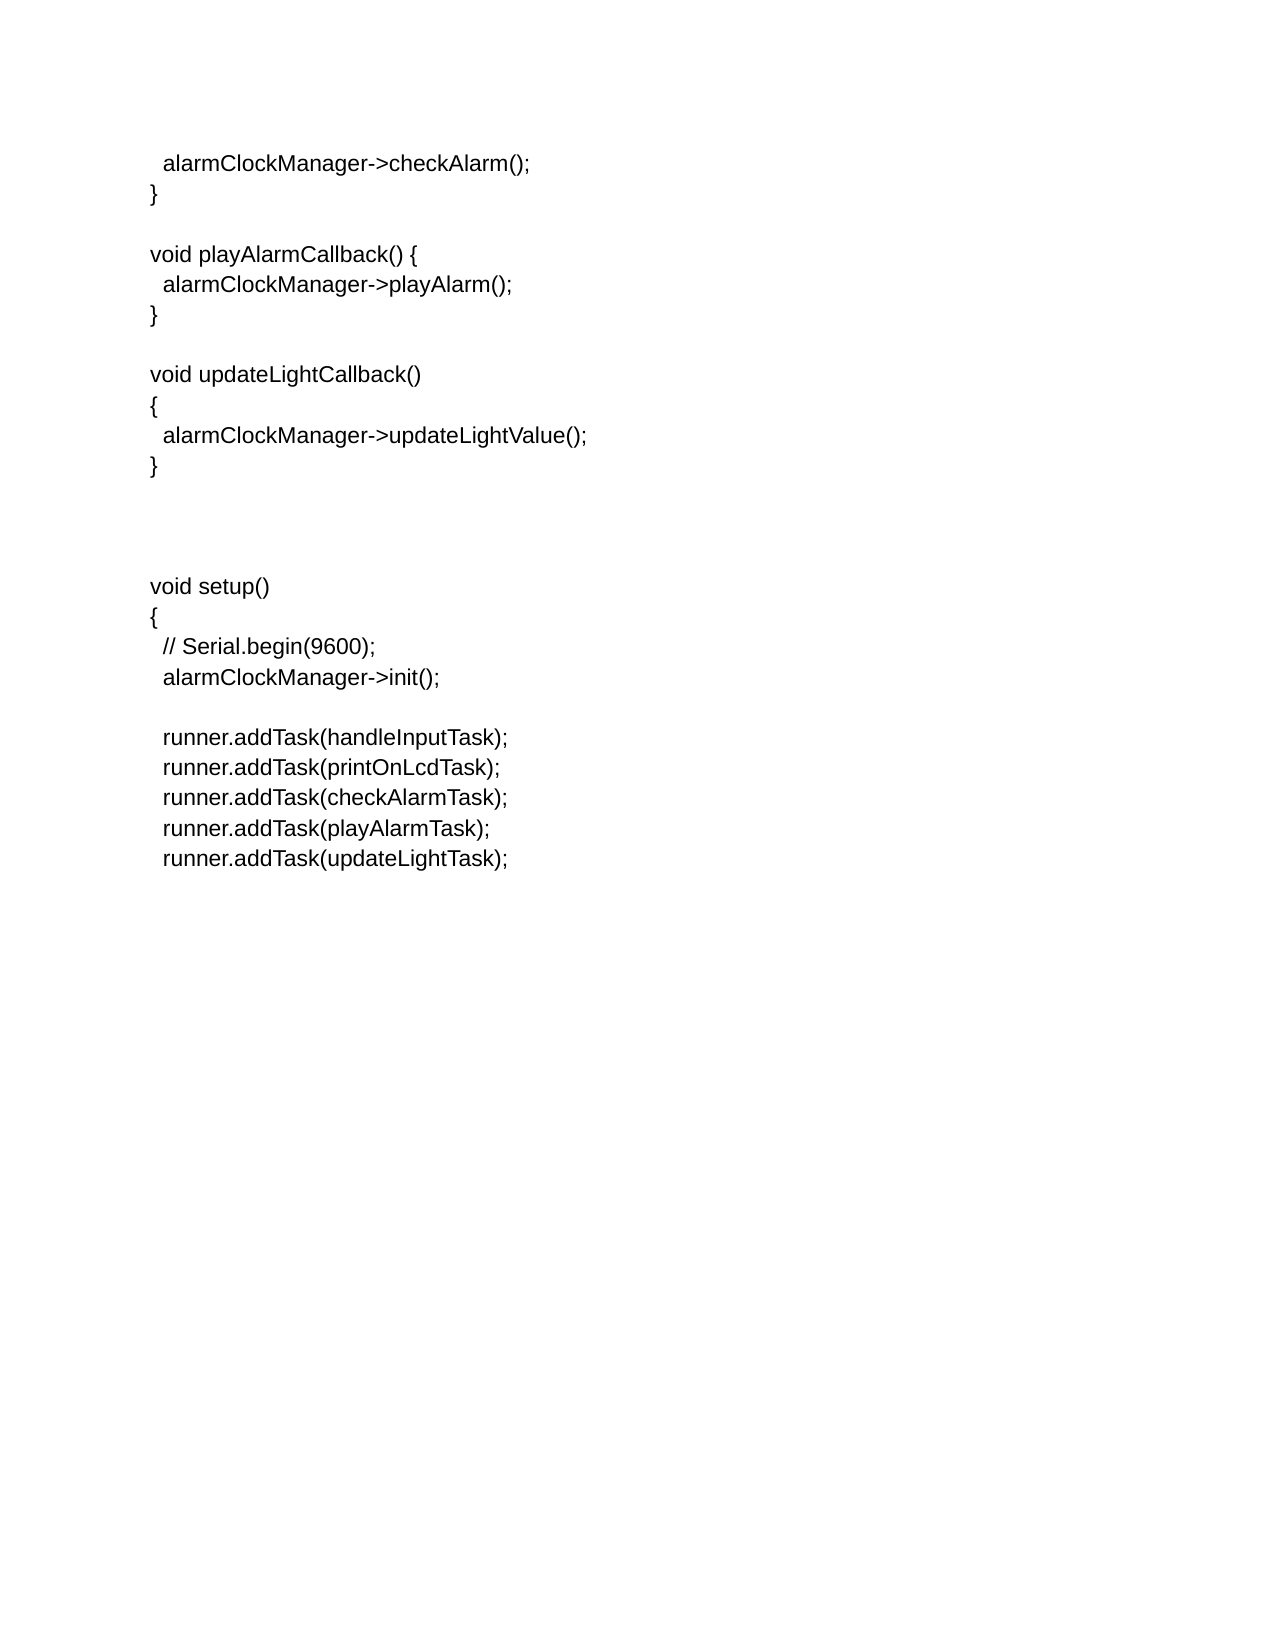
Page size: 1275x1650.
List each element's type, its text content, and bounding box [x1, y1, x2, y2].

text runner.addTask(printOnLcdTask); [150, 754, 1125, 781]
text alarmClockManager->updateLightValue(); [150, 422, 1125, 448]
text runner.addTask(checkAlarmTask); [150, 784, 1125, 811]
text alarmClockManager->playAlarm(); [150, 271, 1125, 297]
text alarmClockManager->checkAlarm(); [150, 150, 1125, 176]
text } [150, 180, 1125, 207]
text runner.addTask(playAlarmTask); [150, 814, 1125, 841]
text runner.addTask(handleInputTask); [150, 724, 1125, 750]
text void setup() [150, 573, 1125, 599]
text // Serial.begin(9600); [150, 633, 1125, 660]
text void playAlarmCallback() { [150, 241, 1125, 267]
text { [150, 603, 1125, 629]
text } [150, 301, 1125, 327]
text { [150, 392, 1125, 418]
text alarmClockManager->init(); [150, 663, 1125, 690]
text runner.addTask(updateLightTask); [150, 845, 1125, 871]
text } [150, 452, 1125, 478]
text void updateLightCallback() [150, 361, 1125, 388]
